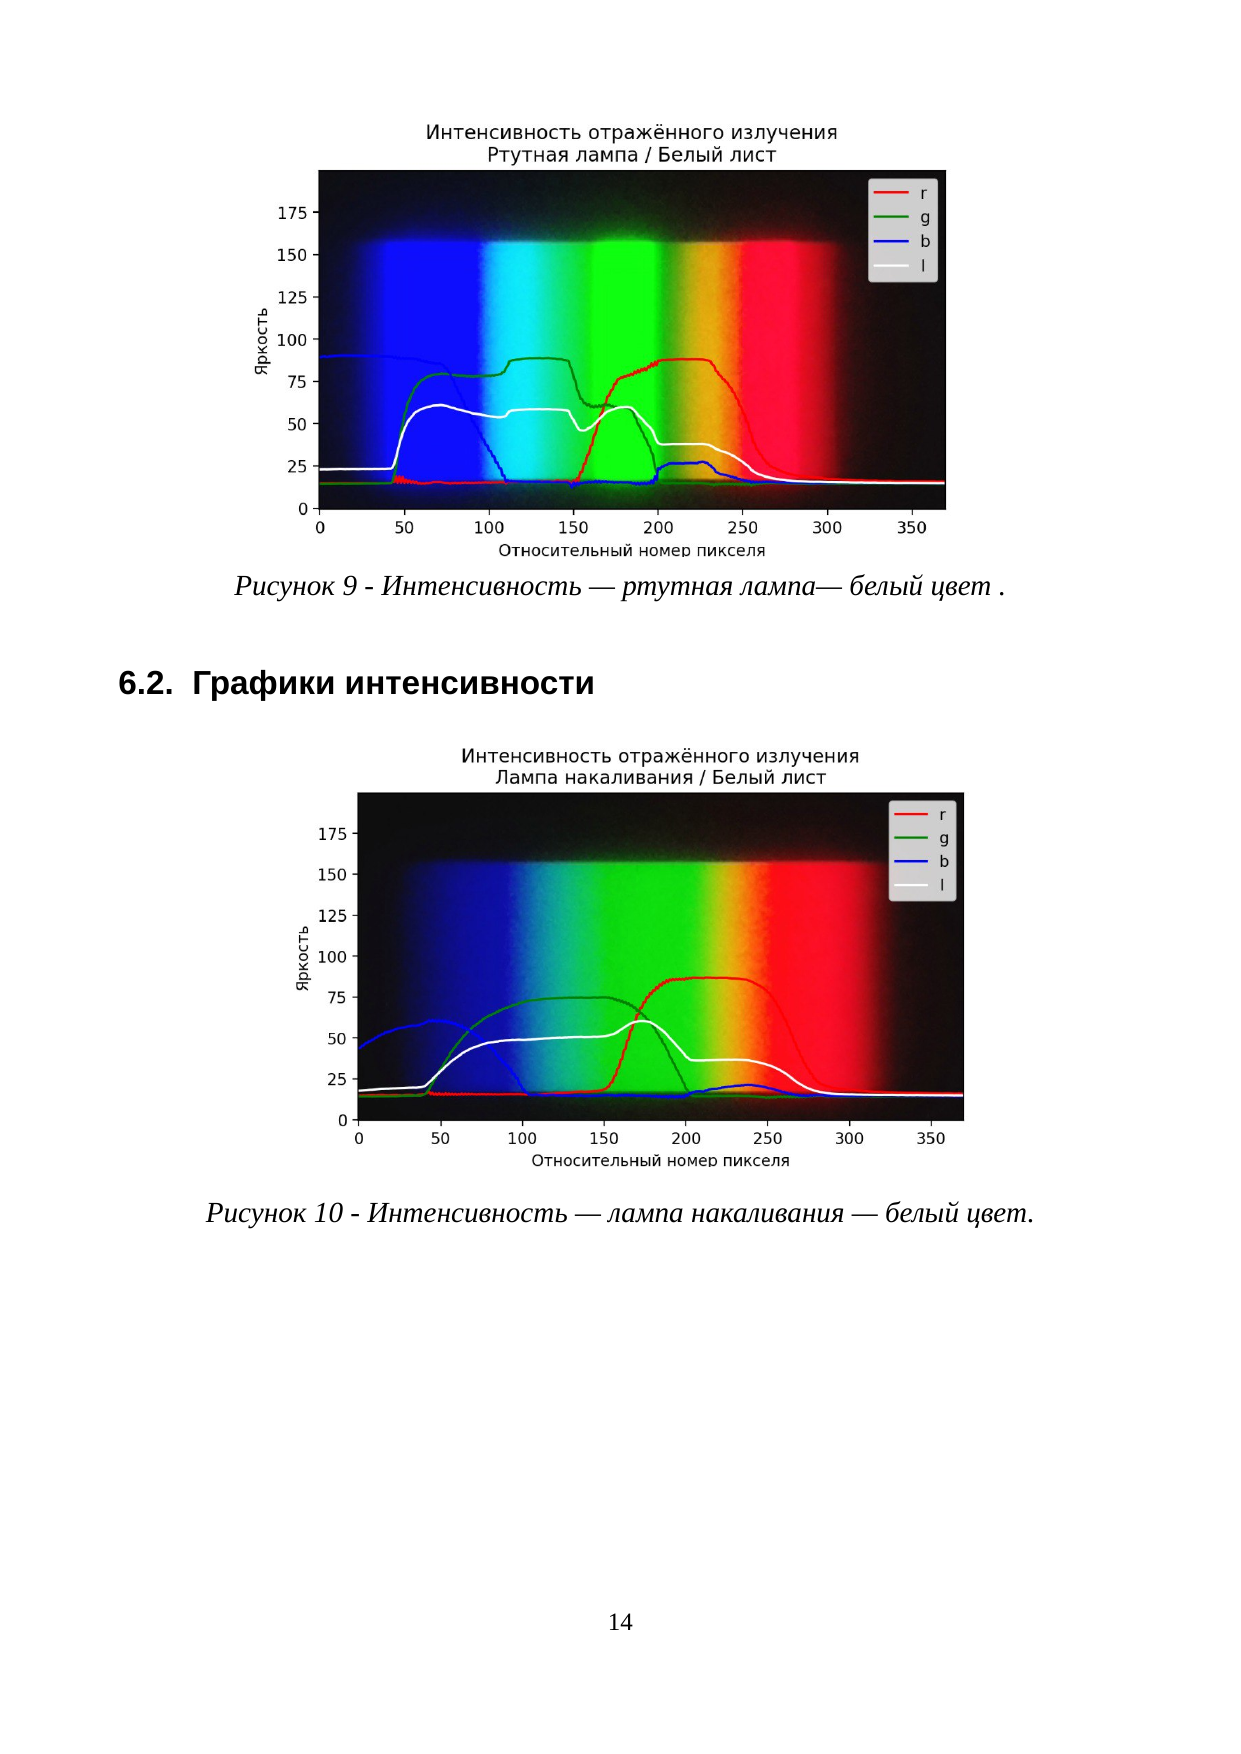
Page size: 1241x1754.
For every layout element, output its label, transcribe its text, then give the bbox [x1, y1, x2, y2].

picture [173, 118, 1068, 557]
text Рисунок 10 - Интенсивность — лампа накаливания — белый цвет. [118, 1195, 1122, 1229]
text Рисунок 9 - Интенсивность — ртутная лампа— белый цвет . [118, 568, 1122, 602]
picture [217, 742, 1082, 1167]
subtitle Графики интенсивности [118, 663, 1122, 702]
